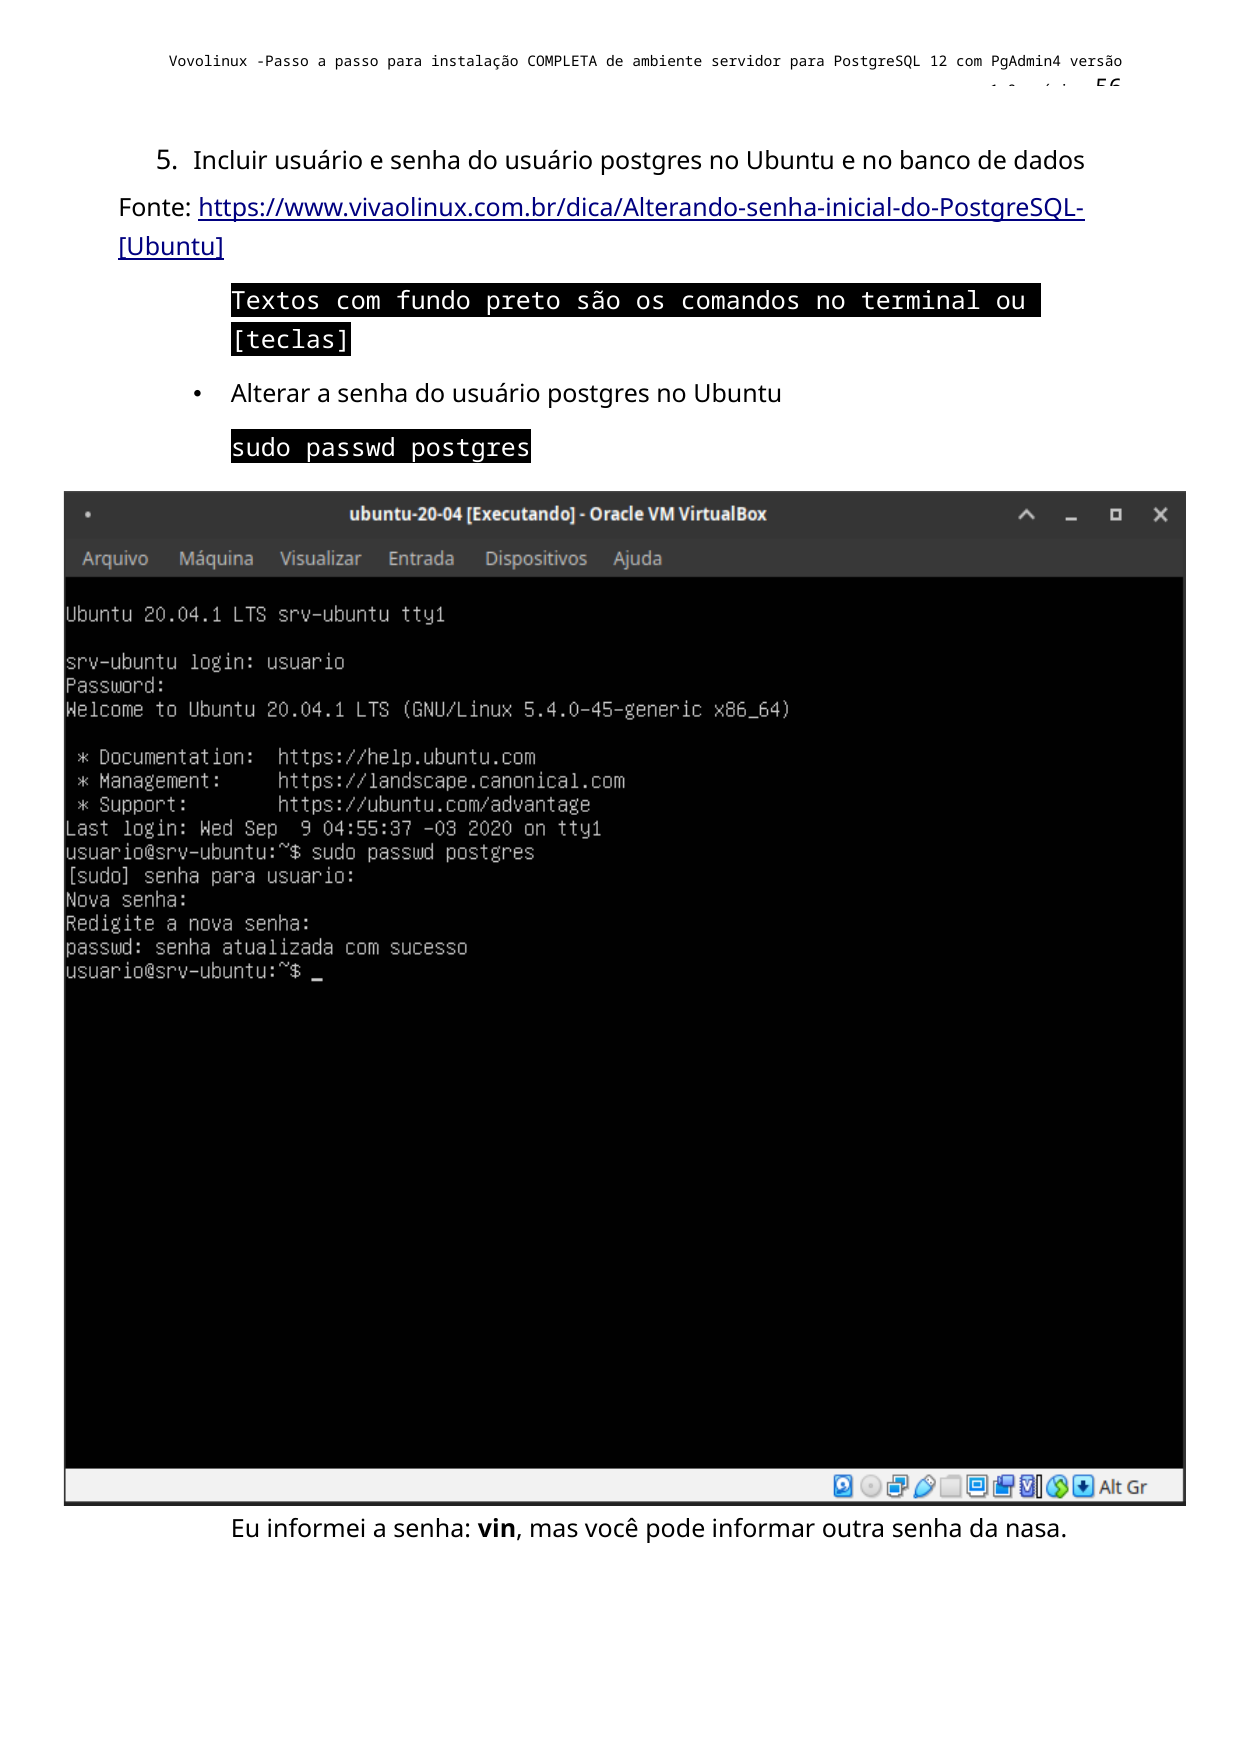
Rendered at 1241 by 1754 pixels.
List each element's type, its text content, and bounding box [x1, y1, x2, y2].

list Eu informei a senha: vin, mas você pode informar outra senha da nasa. [193, 1506, 1122, 1544]
text Fonte: https://www.vivaolinux.com.br/dica/Alterando-senha-inicial-do-PostgreSQL-[Ubuntu] [118, 190, 1122, 263]
list Alterar a senha do usuário postgres no Ubuntu [193, 376, 1122, 410]
list [193, 483, 1122, 491]
picture [63, 491, 1186, 1506]
subtitle Incluir usuário e senha do usuário postgres no Ubuntu e no banco de dados [156, 140, 1122, 177]
list Textos com fundo preto são os comandos no terminal ou [teclas] [193, 283, 1122, 356]
list sudo passwd postgres [193, 429, 1122, 463]
